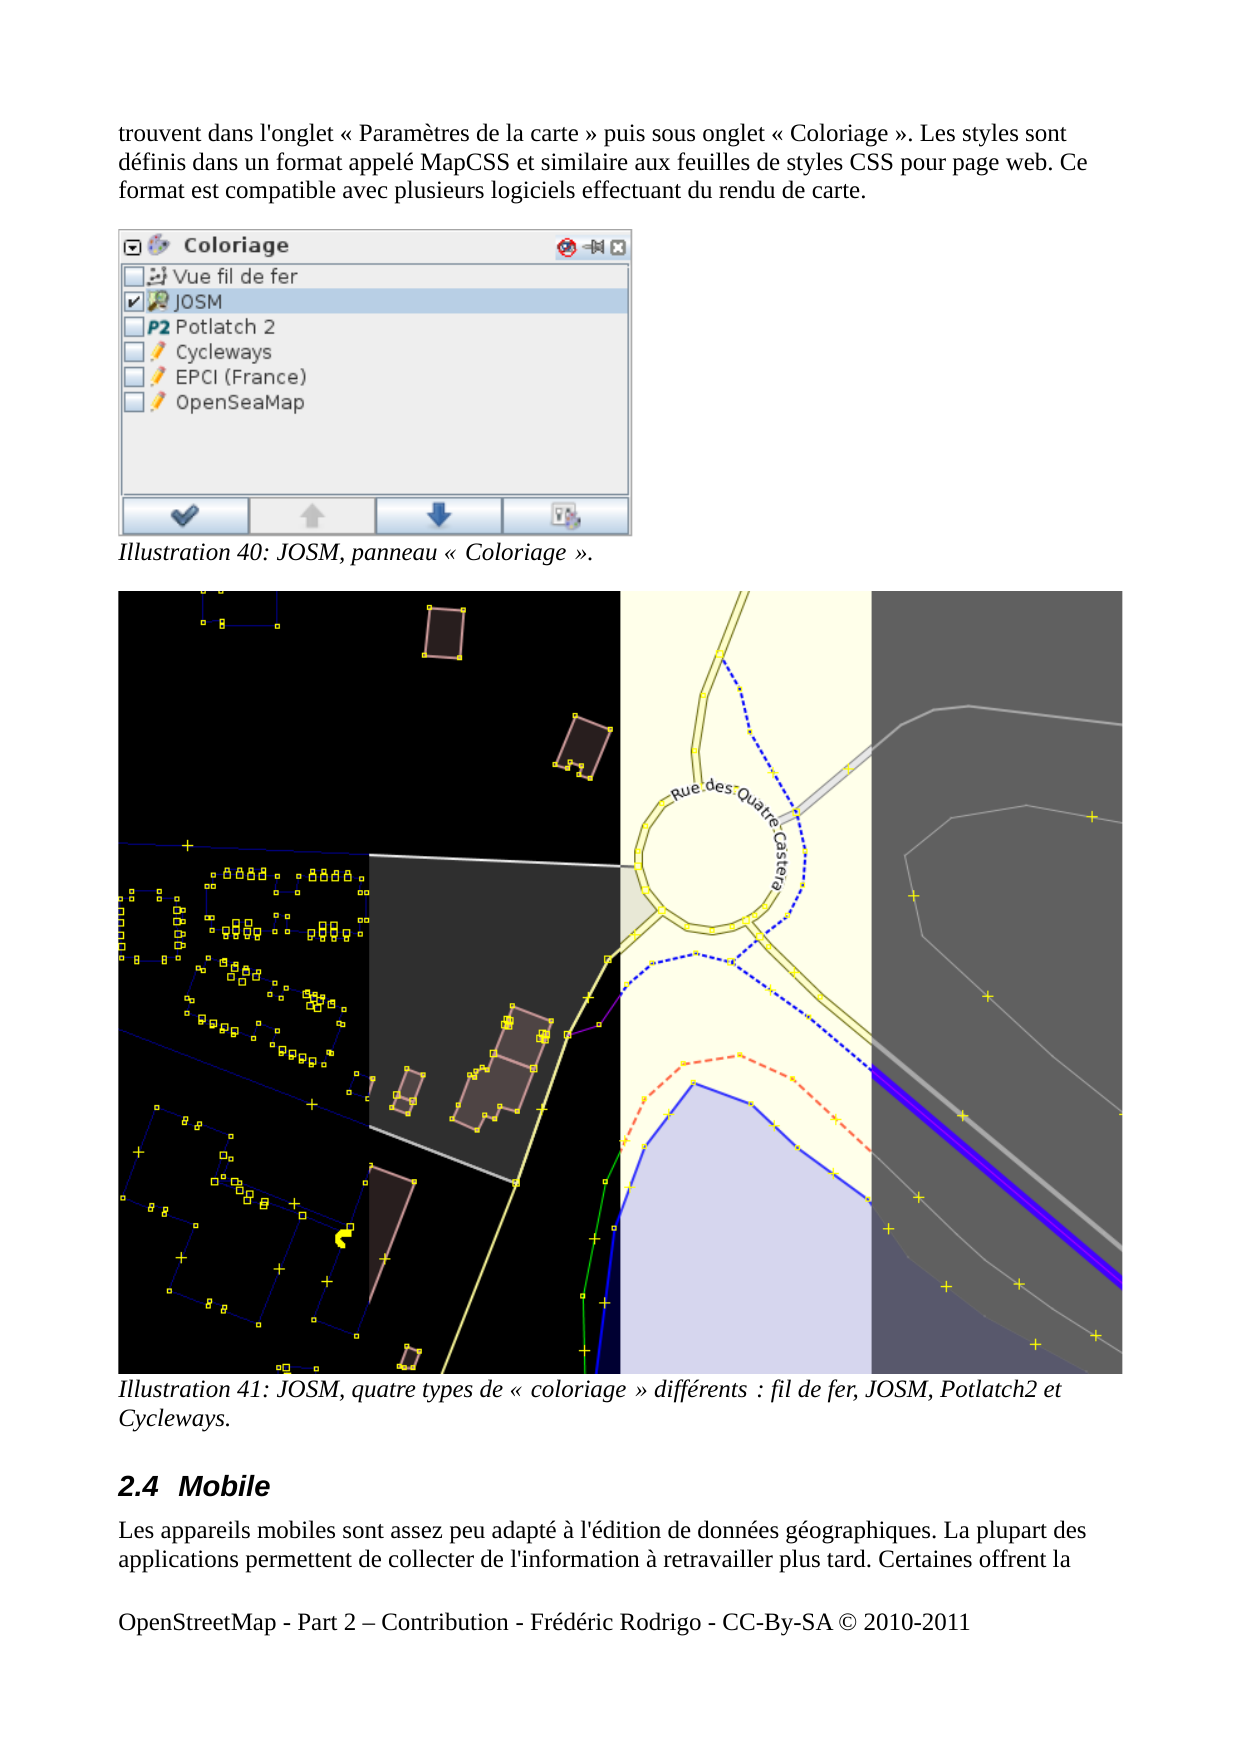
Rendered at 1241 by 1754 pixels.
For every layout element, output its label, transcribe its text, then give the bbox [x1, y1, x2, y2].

picture [118, 591, 1123, 1374]
text trouvent dans l'onglet « Paramètres de la carte » puis sous onglet « Coloriage ». Les styles sont définis dans un format appelé MapCSS et similaire aux feuilles de styles CSS pour page web. Ce format est compatible avec plusieurs logiciels effectuant du rendu de carte. [118, 118, 1122, 204]
text Illustration 41: JOSM, quatre types de « coloriage » différents : fil de fer, JOSM, Potlatch2 et Cycleways. [118, 1374, 1122, 1432]
picture [118, 229, 634, 538]
text Les appareils mobiles sont assez peu adapté à l'édition de données géographiques. La plupart des applications permettent de collecter de l'information à retravailler plus tard. Certaines offrent la [118, 1515, 1122, 1573]
subtitle Mobile [118, 1469, 1122, 1503]
text Illustration 40: JOSM, panneau « Coloriage ». [118, 538, 634, 566]
